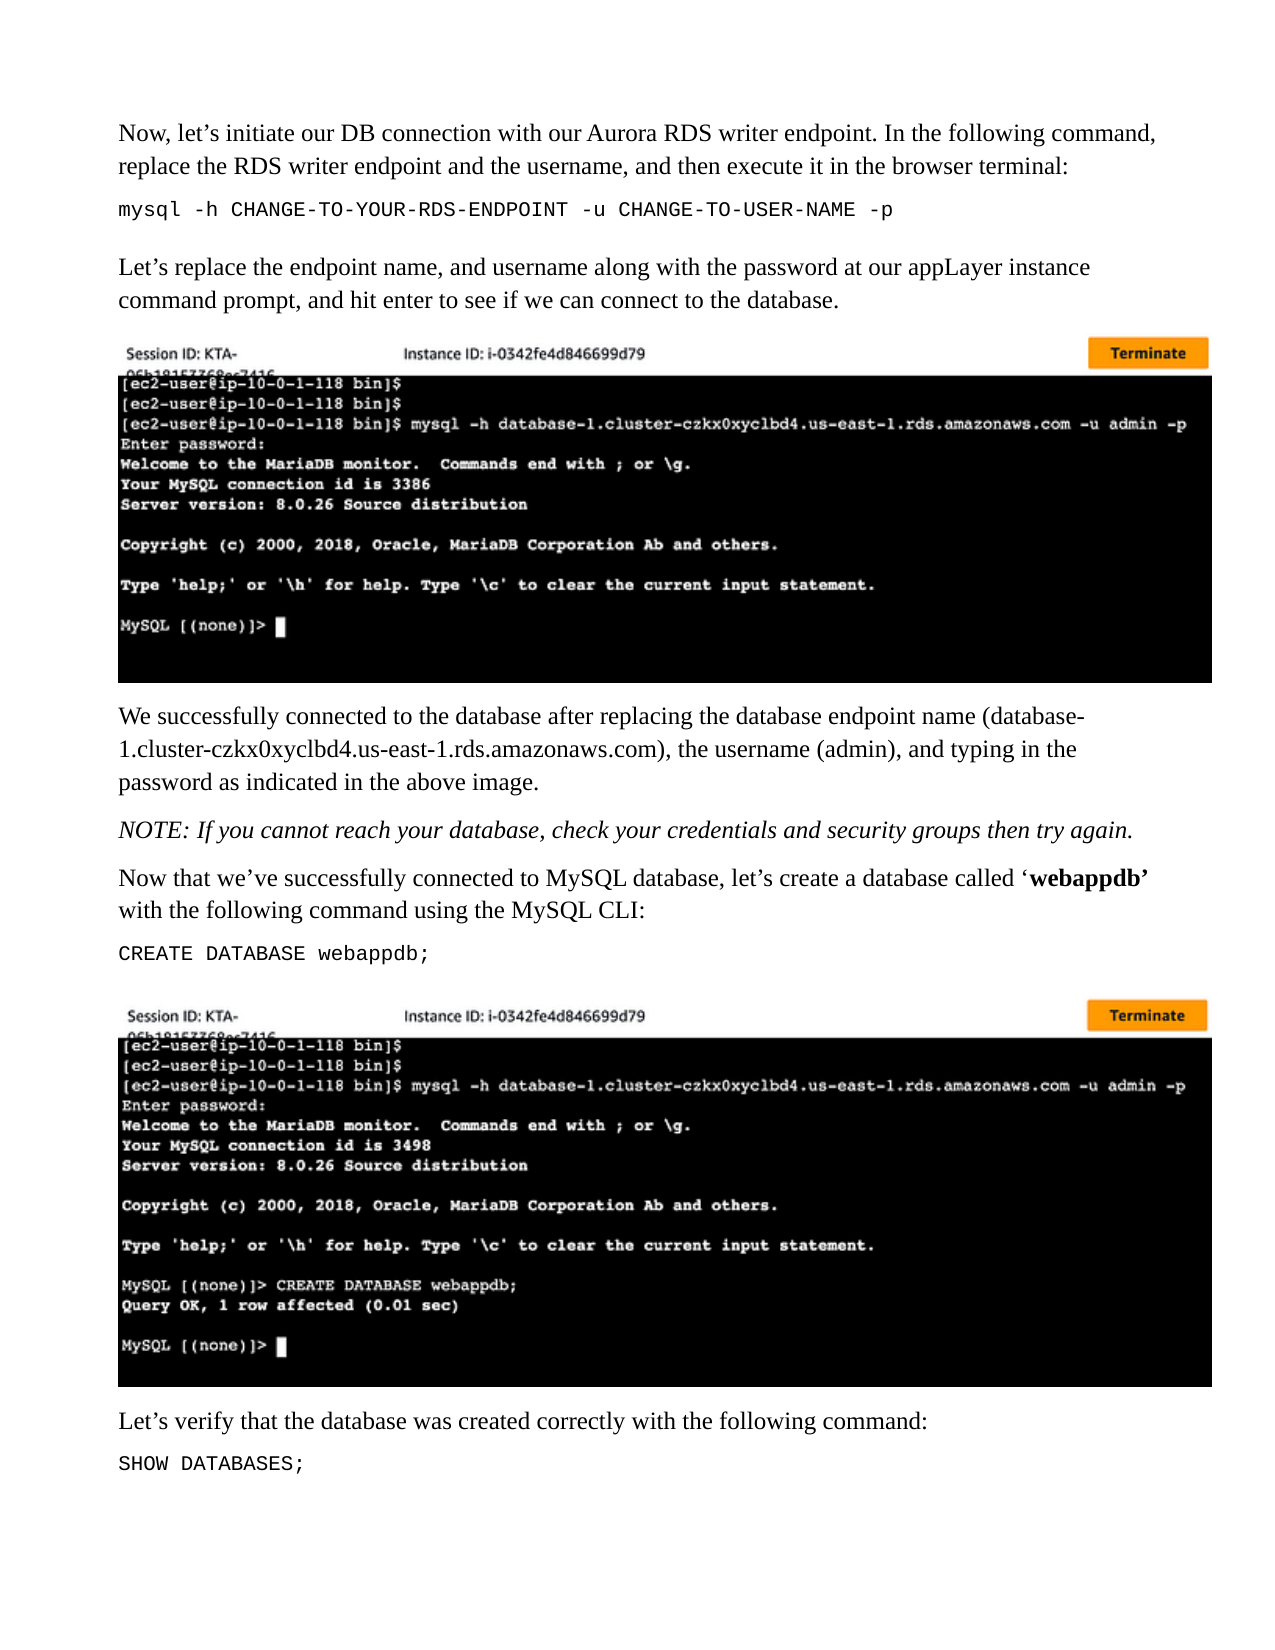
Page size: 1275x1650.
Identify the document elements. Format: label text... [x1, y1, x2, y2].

text Let’s replace the endpoint name, and username along with the password at our appLayer instance command prompt, and hit enter to see if we can connect to the database. [118, 252, 1157, 314]
text We successfully connected to the database after replacing the database endpoint name (database-1.cluster-czkx0xyclbd4.us-east-1.rds.amazonaws.com), the username (admin), and typing in the password as indicated in the above image. [118, 701, 1157, 796]
text Now that we’ve successfully connected to MySQL database, let’s create a database called ‘webappdb’ with the following command using the MySQL CLI: [118, 863, 1157, 924]
picture [118, 996, 1212, 1387]
text CREATE DATABASE webappdb; [118, 943, 1157, 967]
text Let’s verify that the database was created correctly with the following command: [118, 1406, 1157, 1434]
text SHOW DATABASES; [118, 1453, 1157, 1477]
picture [118, 332, 1212, 683]
text Now, let’s initiate our DB connection with our Aurora RDS writer endpoint. In the following command, replace the RDS writer endpoint and the username, and then execute it in the browser terminal: [118, 118, 1157, 180]
text NOTE: If you cannot reach your database, check your credentials and security groups then try again. [118, 815, 1157, 844]
text mysql -h CHANGE-TO-YOUR-RDS-ENDPOINT -u CHANGE-TO-USER-NAME -p [118, 199, 1157, 222]
